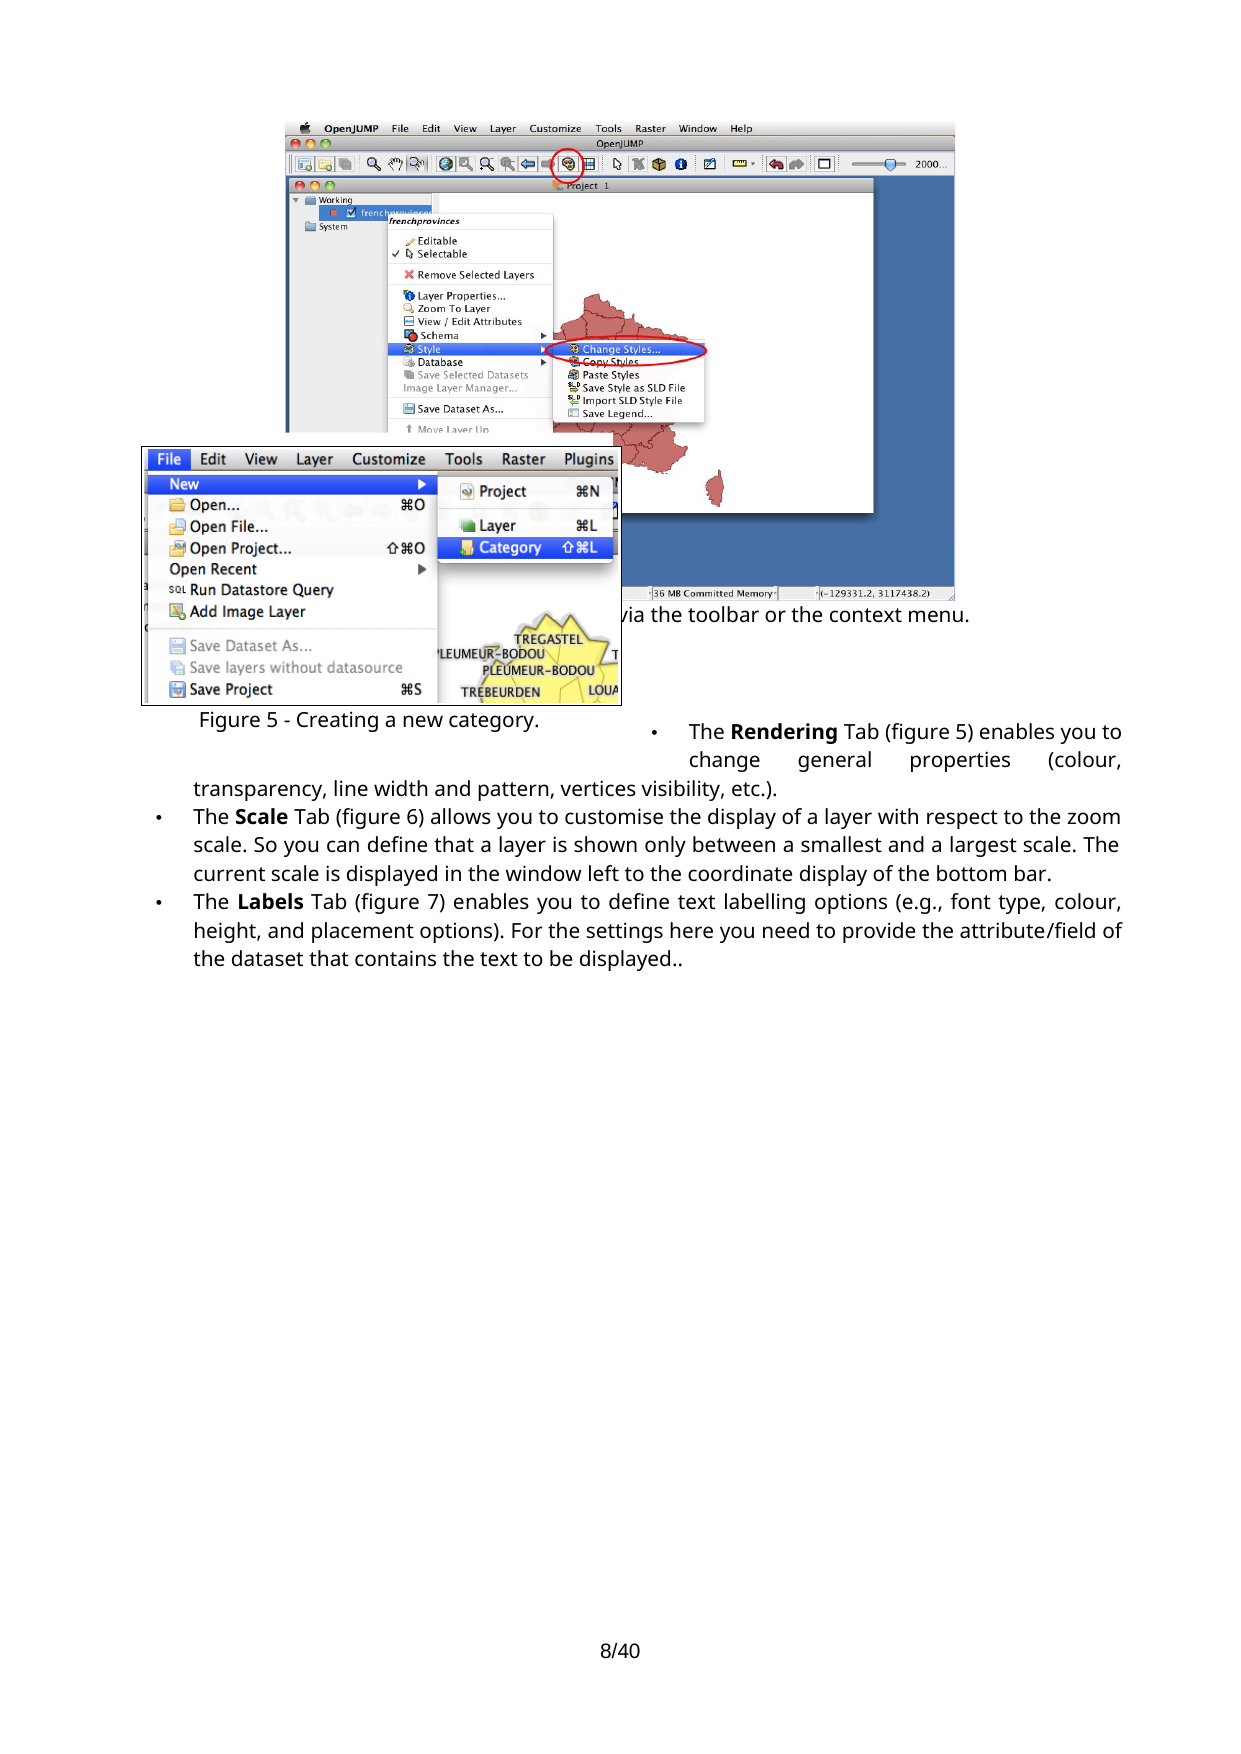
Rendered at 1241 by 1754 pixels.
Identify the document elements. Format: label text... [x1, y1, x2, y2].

text Figure 9 - Creating a new category. [142, 447, 621, 705]
picture [285, 121, 955, 601]
list The Scale Tab (figure 6) allows you to customise the display of a layer with respect to the zoom scale. So you can define that a layer is shown only between a smallest and a largest scale. The current scale is displayed in the window left to the coordinate display of the bottom bar. [156, 802, 1122, 887]
text Figure 4 - Accessing the style dialog via the toolbar or the context menu. [622, 146, 992, 629]
picture [144, 449, 618, 703]
text Figure 4 - Accessing the style dialog via the toolbar or the context menu. [248, 146, 285, 432]
text Figure 9 - Creating a new category. [141, 706, 597, 734]
list The Labels Tab (figure 7) enables you to define text labelling options (e.g., font type, colour, height, and placement options). For the settings here you need to provide the attribute/field of the dataset that contains the text to be displayed.. [156, 887, 1122, 973]
list The Rendering Tab (figure 5) enables you to change general properties (colour, transparency, line width and pattern, vertices visibility, etc.). [156, 717, 1122, 802]
